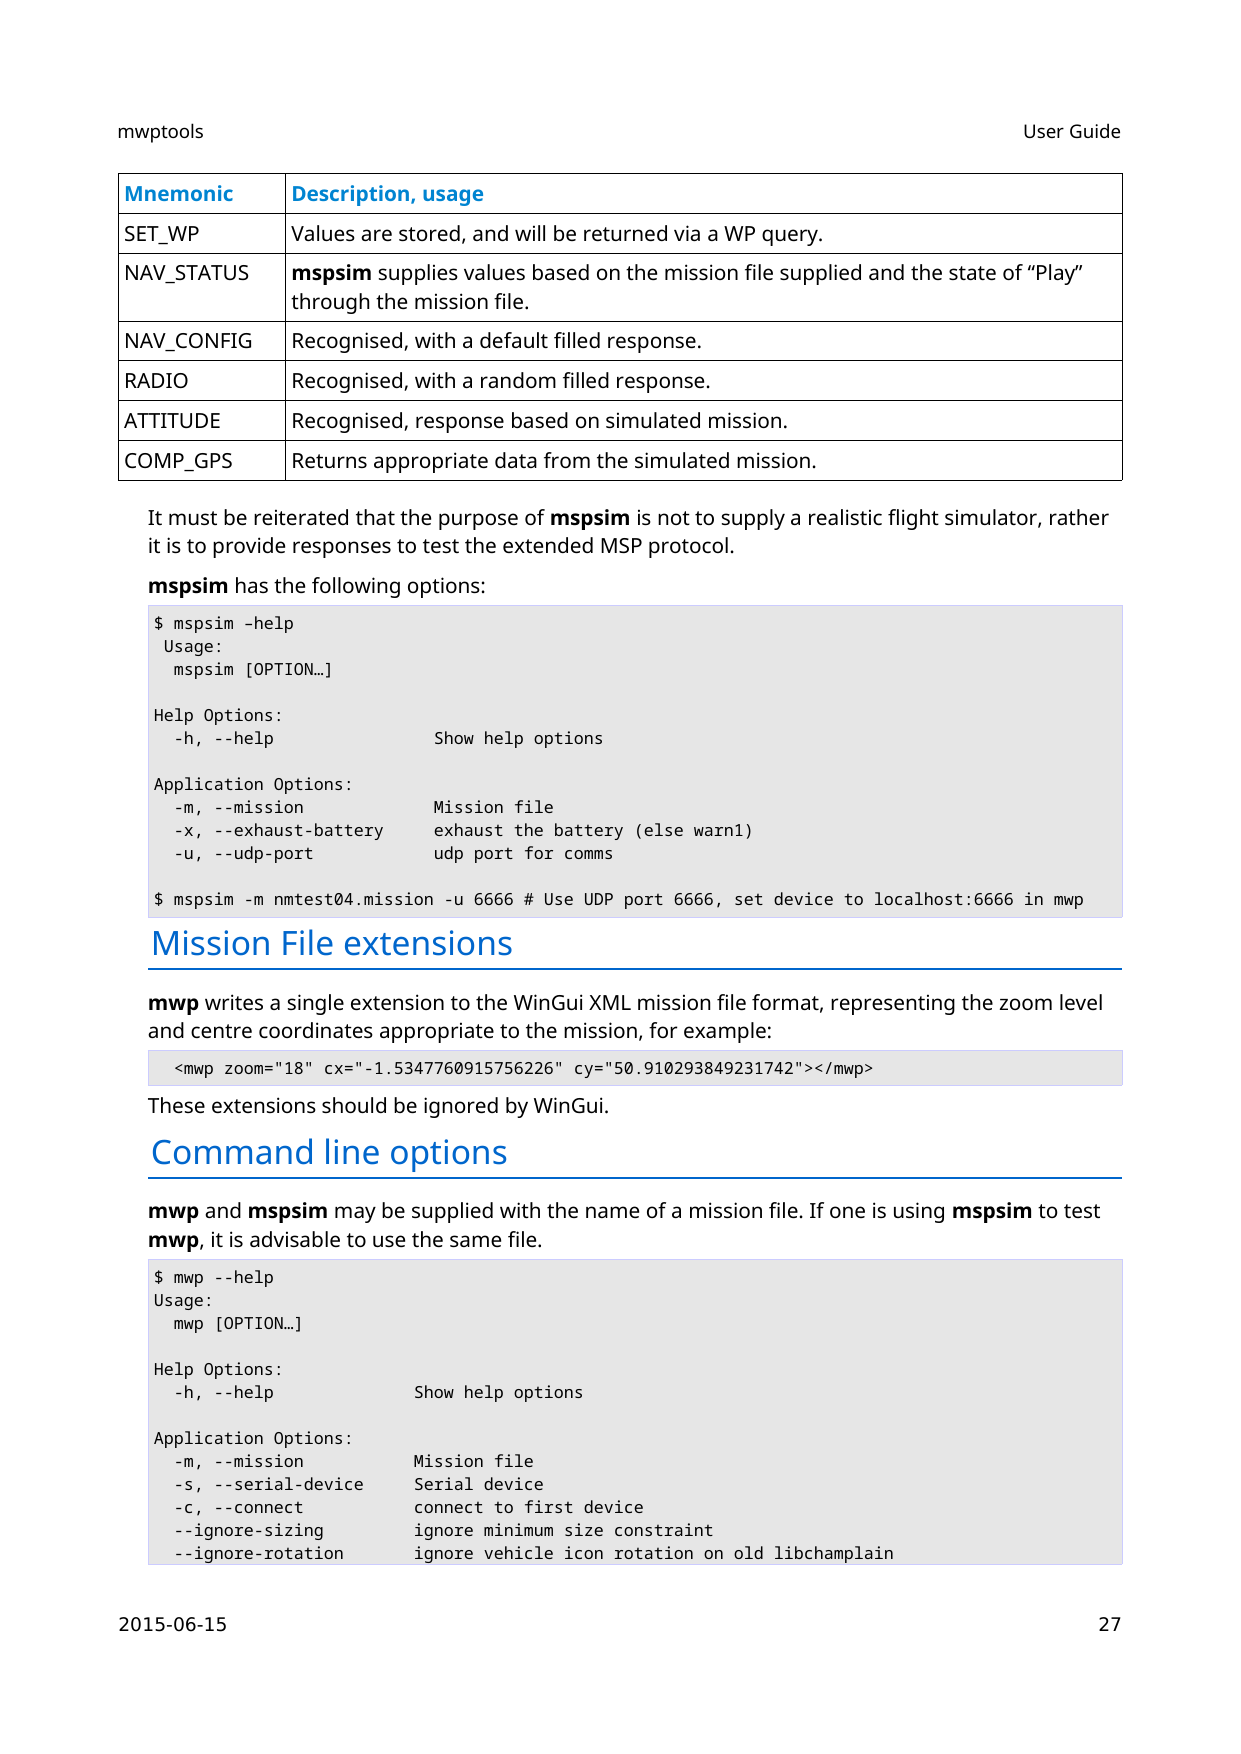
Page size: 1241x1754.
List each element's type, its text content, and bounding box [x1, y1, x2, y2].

text -m, --mission Mission file [149, 789, 1122, 813]
text $ mwp --help [149, 1260, 1122, 1282]
text These extensions should be ignored by WinGui. [148, 1091, 1122, 1119]
text $ mspsim –help [149, 606, 1122, 628]
text Usage: [149, 1282, 1122, 1305]
table_cell RADIO [119, 361, 285, 400]
text -s, --serial-device Serial device [149, 1466, 1122, 1489]
text <mwp zoom="18" cx="-1.5347760915756226" cy="50.910293849231742"></mwp> [149, 1051, 1122, 1085]
text -h, --help Show help options [149, 721, 1122, 743]
text -u, --udp-port udp port for comms [149, 836, 1122, 859]
table_cell Recognised, response based on simulated mission. [286, 401, 1122, 440]
text mwp writes a single extension to the WinGui XML mission file format, representing the zoom level and centre coordinates appropriate to the mission, for example: [148, 988, 1122, 1044]
table_cell Returns appropriate data from the simulated mission. [286, 441, 1122, 480]
subtitle Command line options [148, 1126, 1122, 1177]
table_cell NAV_STATUS [119, 254, 285, 321]
text Help Options: [149, 697, 1122, 721]
text --ignore-rotation ignore vehicle icon rotation on old libchamplain [149, 1535, 1122, 1564]
table_cell NAV_CONFIG [119, 322, 285, 360]
text mspsim has the following options: [148, 571, 1122, 599]
text -h, --help Show help options [149, 1374, 1122, 1397]
text mspsim [OPTION…] [149, 651, 1122, 674]
table_cell mspsim supplies values based on the mission file supplied and the state of “Play” through the mission file. [286, 254, 1122, 321]
text Help Options: [149, 1351, 1122, 1374]
text mwp [OPTION…] [149, 1305, 1122, 1328]
table_header Description, usage [286, 174, 1122, 213]
table_header Mnemonic [119, 174, 285, 213]
text --ignore-sizing ignore minimum size constraint [149, 1512, 1122, 1535]
text Application Options: [149, 1420, 1122, 1443]
text -x, --exhaust-battery exhaust the battery (else warn1) [149, 813, 1122, 836]
text Usage: [149, 628, 1122, 651]
table_cell ATTITUDE [119, 401, 285, 440]
table_cell Recognised, with a default filled response. [286, 322, 1122, 360]
table_cell Recognised, with a random filled response. [286, 361, 1122, 400]
text Application Options: [149, 767, 1122, 789]
table_cell Values are stored, and will be returned via a WP query. [286, 214, 1122, 253]
table_cell SET_WP [119, 214, 285, 253]
text $ mspsim -m nmtest04.mission -u 6666 # Use UDP port 6666, set device to localhost:6666 in mwp [149, 882, 1122, 917]
subtitle Mission File extensions [148, 918, 1122, 968]
text -m, --mission Mission file [149, 1443, 1122, 1466]
table_cell COMP_GPS [119, 441, 285, 480]
text It must be reiterated that the purpose of mspsim is not to supply a realistic flight simulator, rather it is to provide responses to test the extended MSP protocol. [148, 503, 1122, 559]
text -c, --connect connect to first device [149, 1489, 1122, 1512]
text mwp and mspsim may be supplied with the name of a mission file. If one is using mspsim to test mwp, it is advisable to use the same file. [148, 1197, 1122, 1253]
